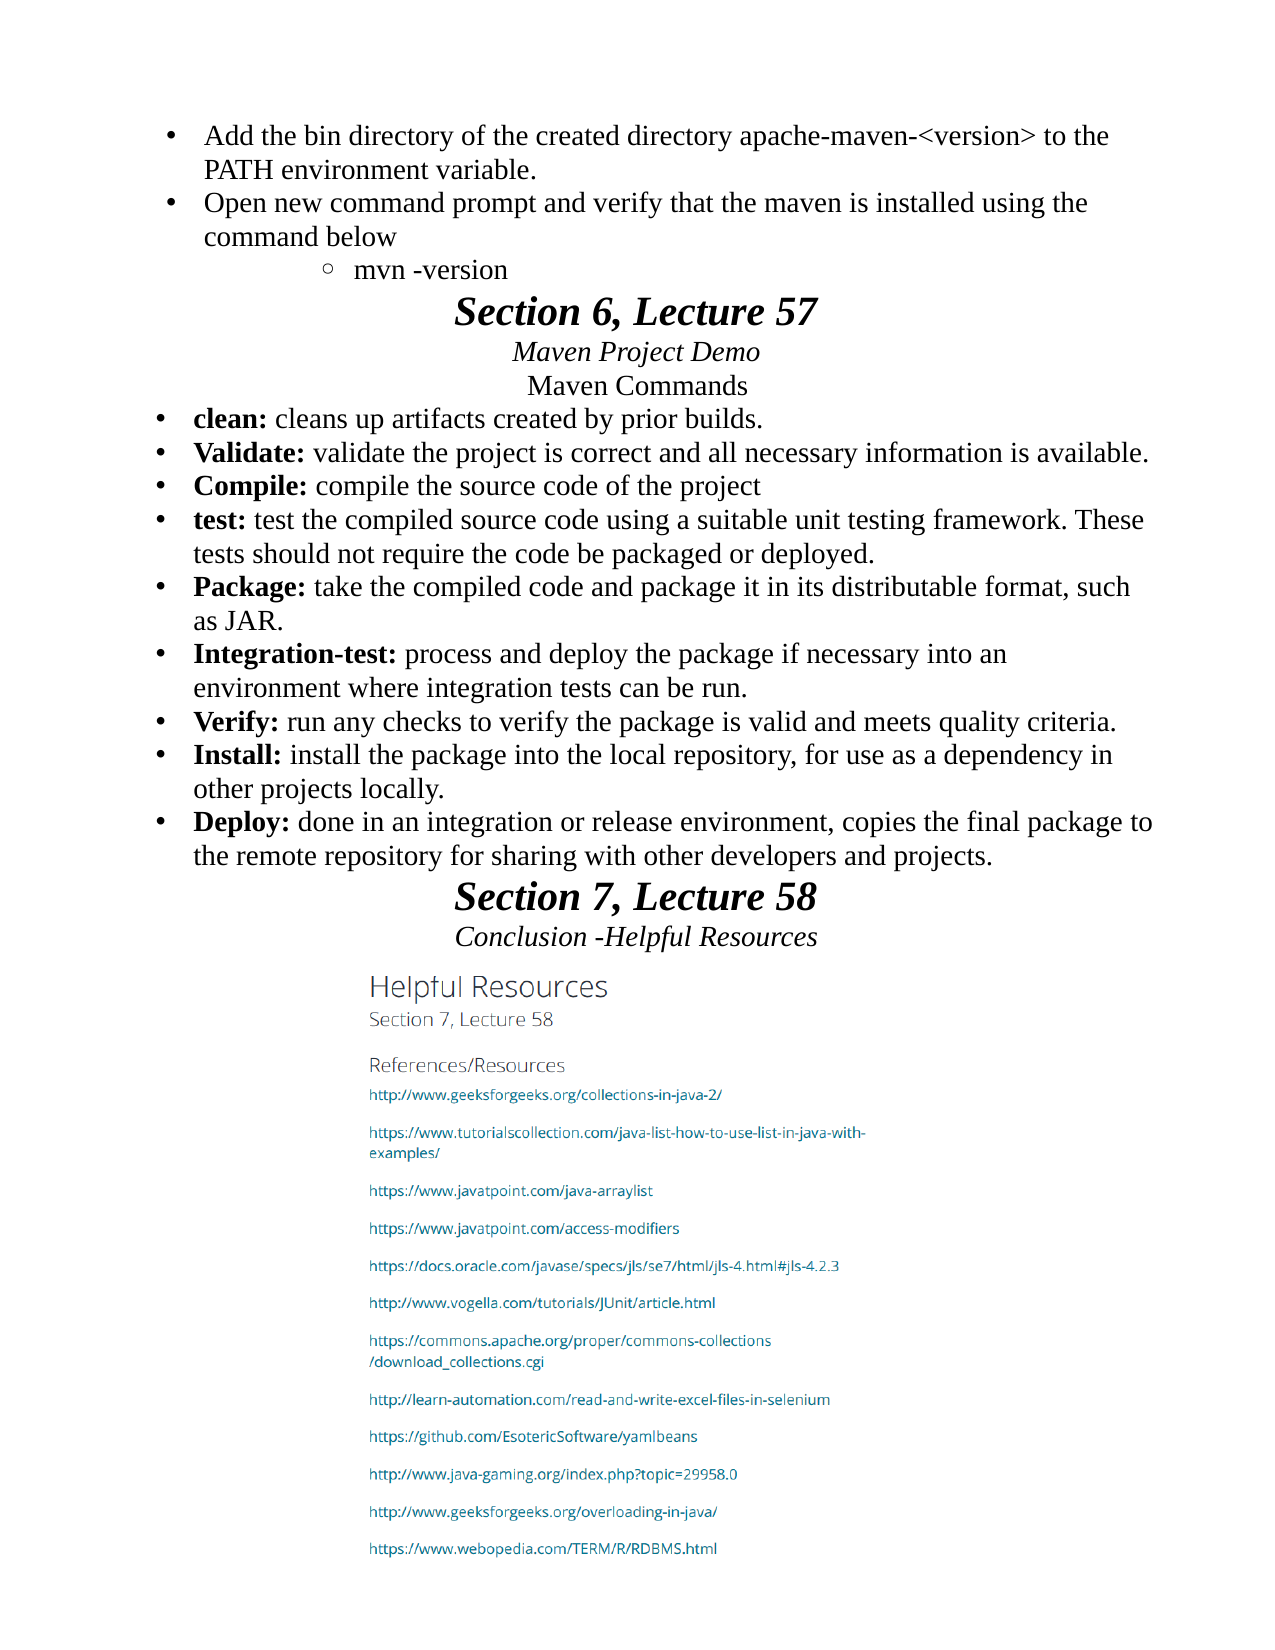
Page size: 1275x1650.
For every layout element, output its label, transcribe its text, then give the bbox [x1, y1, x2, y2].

list Validate: validate the project is correct and all necessary information is available. [156, 435, 1157, 468]
text Maven Commands [118, 368, 1157, 401]
list Package: take the compiled code and package it in its distributable format, such as JAR. [156, 569, 1157, 636]
list clean: cleans up artifacts created by prior builds. [156, 401, 1157, 435]
list Compile: compile the source code of the project [156, 468, 1157, 502]
text Conclusion -Helpful Resources [118, 919, 1157, 953]
list Install: install the package into the local repository, for use as a dependency in other projects locally. [156, 737, 1157, 804]
text Maven Project Demo [118, 334, 1157, 368]
text Section 6, Lecture 57 [118, 286, 1157, 334]
list Verify: run any checks to verify the package is valid and meets quality criteria. [156, 704, 1157, 737]
list Integration-test: process and deploy the package if necessary into an environment where integration tests can be run. [156, 636, 1157, 704]
text Section 7, Lecture 58 [118, 872, 1157, 919]
list Deploy: done in an integration or release environment, copies the final package to the remote repository for sharing with other developers and projects. [156, 804, 1157, 872]
list test: test the compiled source code using a suitable unit testing framework. These tests should not require the code be packaged or deployed. [156, 502, 1157, 569]
list Add the bin directory of the created directory apache-maven-<version> to the PATH environment variable. [166, 118, 1157, 185]
list mvn -version [316, 252, 1157, 286]
picture [352, 976, 888, 1579]
list Open new command prompt and verify that the maven is installed using the command below [166, 185, 1157, 252]
